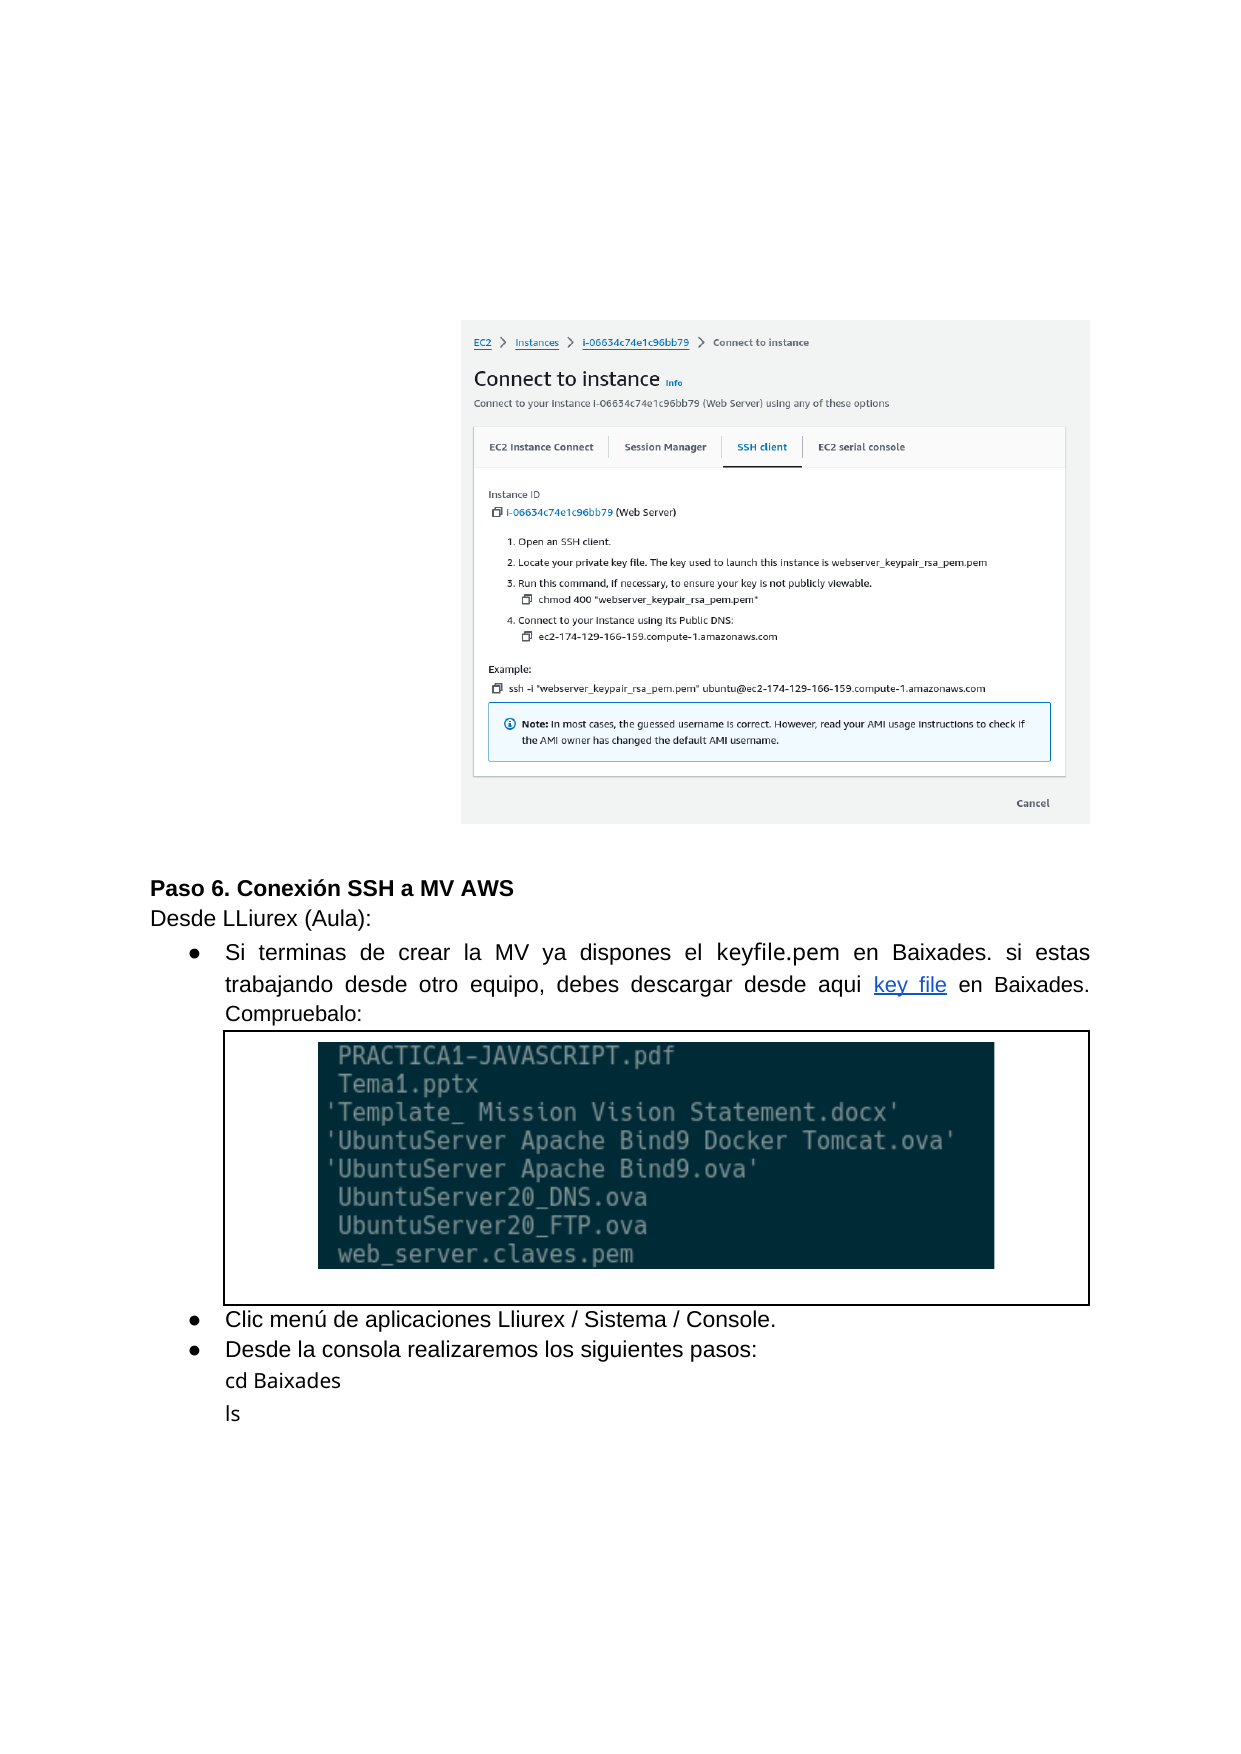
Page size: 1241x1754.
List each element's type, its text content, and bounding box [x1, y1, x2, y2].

picture [551, 1107, 561, 1121]
picture [637, 1164, 646, 1177]
picture [438, 1220, 449, 1234]
picture [551, 1216, 590, 1234]
picture [438, 1135, 449, 1149]
picture [438, 1192, 450, 1206]
picture [720, 1135, 730, 1149]
picture [354, 1131, 365, 1149]
text cd Baixades [150, 1367, 1090, 1395]
picture [734, 1102, 744, 1121]
picture [410, 1107, 421, 1121]
picture [565, 1107, 575, 1121]
picture [539, 1102, 547, 1121]
picture [551, 1135, 561, 1149]
picture [468, 1249, 477, 1262]
picture [593, 1249, 604, 1267]
picture [496, 1135, 505, 1149]
picture [368, 1244, 379, 1262]
picture [875, 1107, 885, 1121]
picture [424, 1102, 434, 1121]
picture [635, 1220, 646, 1234]
text Paso 6. Conexión SSH a MV AWS [150, 875, 1090, 901]
picture [467, 1135, 477, 1149]
picture [621, 1131, 633, 1149]
picture [635, 1192, 646, 1206]
picture [748, 1107, 787, 1121]
picture [804, 1102, 814, 1121]
picture [649, 1107, 660, 1121]
picture [832, 1102, 843, 1121]
picture [509, 1187, 519, 1206]
picture [861, 1107, 871, 1121]
list Si terminas de crear la MV ya dispones el keyfile.pem en Baixades. si estas trabajando desde otro equipo, debes descargar desde aqui key file en Baixades. Compruebalo: [187, 935, 1090, 1026]
picture [410, 1135, 421, 1149]
picture [354, 1187, 365, 1206]
picture [398, 1074, 407, 1092]
picture [637, 1131, 646, 1149]
picture [395, 1046, 420, 1064]
picture [635, 1050, 646, 1069]
picture [354, 1046, 380, 1064]
picture [769, 320, 1091, 824]
picture [453, 1074, 463, 1092]
picture [523, 1216, 533, 1234]
picture [565, 1164, 575, 1177]
picture [607, 1220, 618, 1234]
picture [426, 1249, 435, 1262]
picture [692, 1102, 702, 1121]
picture [803, 1131, 816, 1149]
picture [609, 1102, 617, 1121]
picture [748, 1131, 760, 1149]
picture [368, 1135, 378, 1149]
picture [678, 1131, 688, 1149]
picture [452, 1249, 463, 1262]
picture [664, 1107, 674, 1121]
picture [931, 1135, 941, 1149]
picture [396, 1249, 406, 1262]
picture [424, 1216, 435, 1234]
text Desde LLiurex (Aula): [150, 905, 1090, 932]
picture [521, 1159, 547, 1182]
picture [424, 1046, 450, 1064]
picture [454, 1046, 463, 1064]
picture [354, 1079, 393, 1092]
picture [621, 1159, 633, 1177]
picture [593, 1135, 604, 1149]
picture [622, 1107, 632, 1121]
picture [340, 1187, 350, 1206]
picture [396, 1216, 406, 1234]
picture [467, 1164, 477, 1177]
picture [579, 1187, 589, 1206]
picture [778, 1135, 786, 1149]
picture [592, 1102, 605, 1121]
picture [481, 1192, 492, 1206]
picture [481, 1220, 491, 1234]
picture [396, 1131, 406, 1149]
picture [649, 1046, 660, 1064]
picture [480, 1046, 489, 1064]
picture [424, 1159, 435, 1177]
picture [424, 1079, 435, 1097]
picture [354, 1107, 393, 1125]
picture [846, 1107, 857, 1121]
picture [606, 1046, 619, 1064]
picture [664, 1159, 674, 1177]
picture [368, 1220, 378, 1234]
picture [454, 1135, 463, 1149]
picture [734, 1135, 744, 1149]
picture [454, 1220, 463, 1234]
picture [424, 1131, 435, 1149]
picture [790, 1107, 801, 1121]
picture [397, 1102, 406, 1121]
picture [607, 1249, 633, 1262]
picture [637, 1102, 646, 1121]
picture [382, 1135, 392, 1149]
picture [496, 1102, 505, 1121]
picture [678, 1159, 688, 1177]
picture [495, 1249, 505, 1262]
picture [340, 1159, 350, 1177]
picture [551, 1187, 562, 1206]
picture [396, 1159, 406, 1177]
picture [507, 1046, 521, 1064]
picture [551, 1046, 561, 1064]
picture [467, 1220, 477, 1234]
picture [565, 1135, 575, 1149]
picture [579, 1131, 589, 1149]
picture [481, 1164, 492, 1177]
picture [410, 1192, 421, 1206]
picture [579, 1159, 589, 1177]
picture [509, 1244, 519, 1262]
picture [481, 1135, 491, 1149]
picture [917, 1135, 927, 1149]
picture [438, 1107, 450, 1121]
picture [410, 1164, 421, 1177]
picture [875, 1131, 885, 1149]
picture [621, 1192, 632, 1206]
table_header [225, 1032, 1088, 1304]
list Desde la consola realizaremos los siguientes pasos: [187, 1336, 1090, 1363]
picture [479, 1102, 492, 1121]
picture [509, 1107, 519, 1121]
picture [593, 1046, 604, 1064]
picture [551, 1164, 561, 1177]
picture [438, 1249, 449, 1262]
picture [454, 1164, 463, 1177]
picture [734, 1164, 744, 1177]
picture [720, 1107, 730, 1121]
picture [340, 1046, 351, 1064]
picture [551, 1249, 562, 1262]
picture [664, 1046, 674, 1064]
picture [339, 1102, 352, 1121]
picture [720, 1164, 730, 1177]
picture [438, 1164, 449, 1177]
picture [650, 1135, 660, 1149]
picture [861, 1135, 871, 1149]
picture [565, 1046, 589, 1064]
picture [650, 1164, 660, 1177]
picture [424, 1187, 435, 1206]
picture [523, 1107, 533, 1121]
picture [382, 1220, 392, 1234]
picture [706, 1102, 716, 1121]
picture [410, 1220, 421, 1234]
picture [368, 1164, 378, 1177]
picture [607, 1192, 618, 1206]
picture [339, 1074, 352, 1092]
picture [354, 1159, 365, 1177]
picture [818, 1135, 857, 1149]
picture [466, 1192, 477, 1206]
picture [410, 1249, 421, 1262]
text ls [150, 1399, 1090, 1428]
picture [382, 1192, 392, 1205]
picture [509, 1216, 519, 1234]
picture [565, 1187, 575, 1206]
picture [521, 1046, 547, 1064]
picture [338, 1249, 365, 1262]
picture [368, 1192, 378, 1206]
picture [454, 1192, 463, 1205]
picture [565, 1249, 575, 1262]
picture [593, 1164, 604, 1177]
picture [762, 1135, 773, 1149]
picture [664, 1131, 674, 1149]
picture [340, 1216, 350, 1234]
picture [382, 1164, 392, 1177]
picture [521, 1131, 547, 1154]
picture [537, 1249, 547, 1262]
picture [496, 1220, 505, 1234]
picture [621, 1220, 632, 1234]
picture [493, 1046, 506, 1064]
picture [340, 1131, 350, 1149]
picture [396, 1187, 406, 1206]
picture [903, 1135, 913, 1149]
list Clic menú de aplicaciones Lliurex / Sistema / Console. [187, 1306, 1090, 1333]
picture [523, 1249, 533, 1262]
picture [706, 1131, 717, 1149]
picture [706, 1164, 716, 1177]
picture [496, 1164, 505, 1177]
picture [496, 1192, 505, 1205]
picture [382, 1046, 392, 1064]
picture [467, 1079, 477, 1092]
picture [354, 1216, 365, 1234]
picture [523, 1187, 533, 1206]
picture [438, 1079, 449, 1097]
